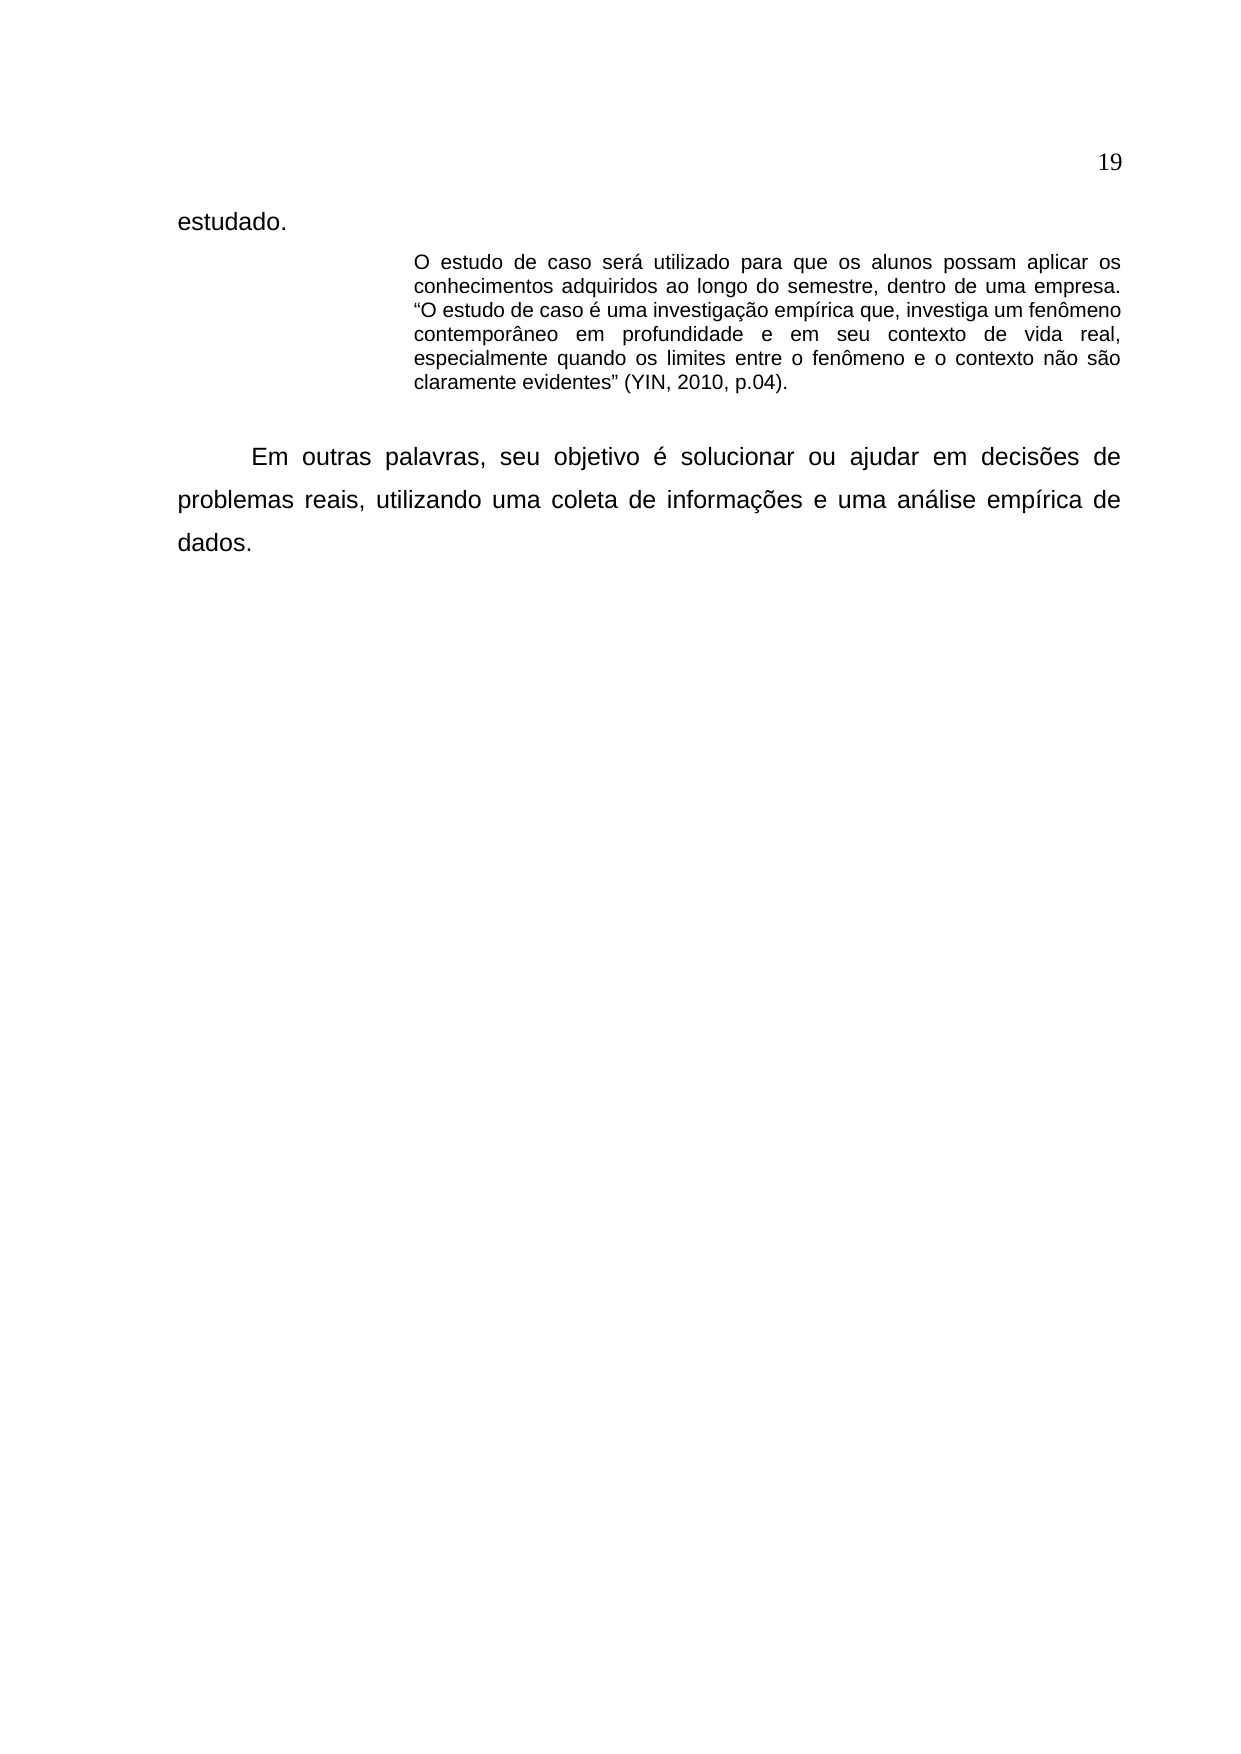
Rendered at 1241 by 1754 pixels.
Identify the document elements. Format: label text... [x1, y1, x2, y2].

text estudado. [177, 207, 1122, 235]
text O estudo de caso será utilizado para que os alunos possam aplicar os conhecimentos adquiridos ao longo do semestre, dentro de uma empresa. “O estudo de caso é uma investigação empírica que, investiga um fenômeno contemporâneo em profundidade e em seu contexto de vida real, especialmente quando os limites entre o fenômeno e o contexto não são claramente evidentes” (YIN, 2010, p.04). [413, 250, 1122, 393]
text Em outras palavras, seu objetivo é solucionar ou ajudar em decisões de problemas reais, utilizando uma coleta de informações e uma análise empírica de dados. [177, 441, 1122, 556]
